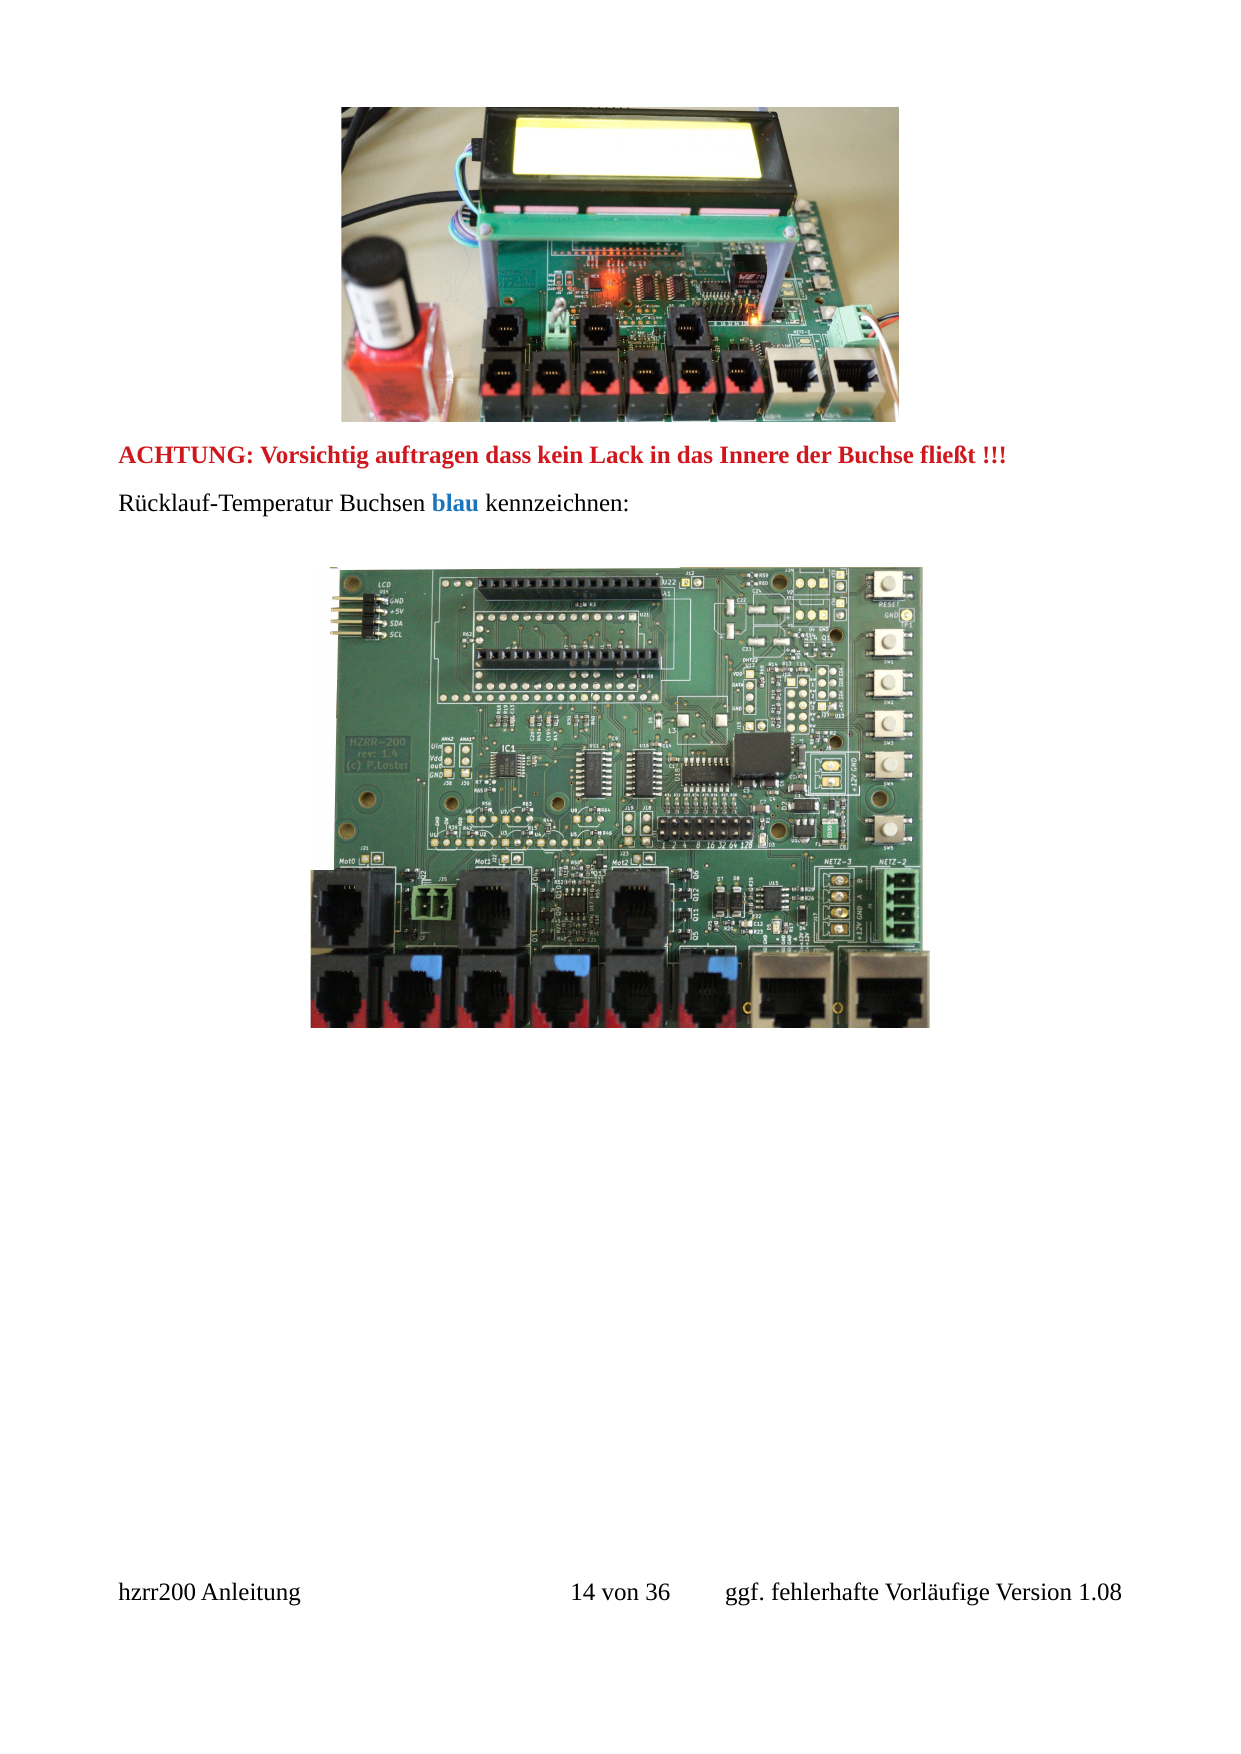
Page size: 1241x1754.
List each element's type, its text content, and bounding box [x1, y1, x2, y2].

text Bild 34: Kennzeichnung Temperaturbuchsen ROT und Rücklauftemperatur zusätzlich BLAU [311, 548, 930, 567]
text Bild 33: Kennzeichnen der Temperatur-Sensor Buchsen mit roter Farbe. Roter Nagellack mit etwas zusätzlichem weißen Pigment hat sich bewährt. [341, 87, 899, 107]
picture [310, 567, 930, 1028]
picture [341, 107, 899, 422]
text Rücklauf-Temperatur Buchsen blau kennzeichnen: [118, 488, 1122, 517]
text ACHTUNG: Vorsichtig auftragen dass kein Lack in das Innere der Buchse fließt !!! [118, 440, 1122, 469]
